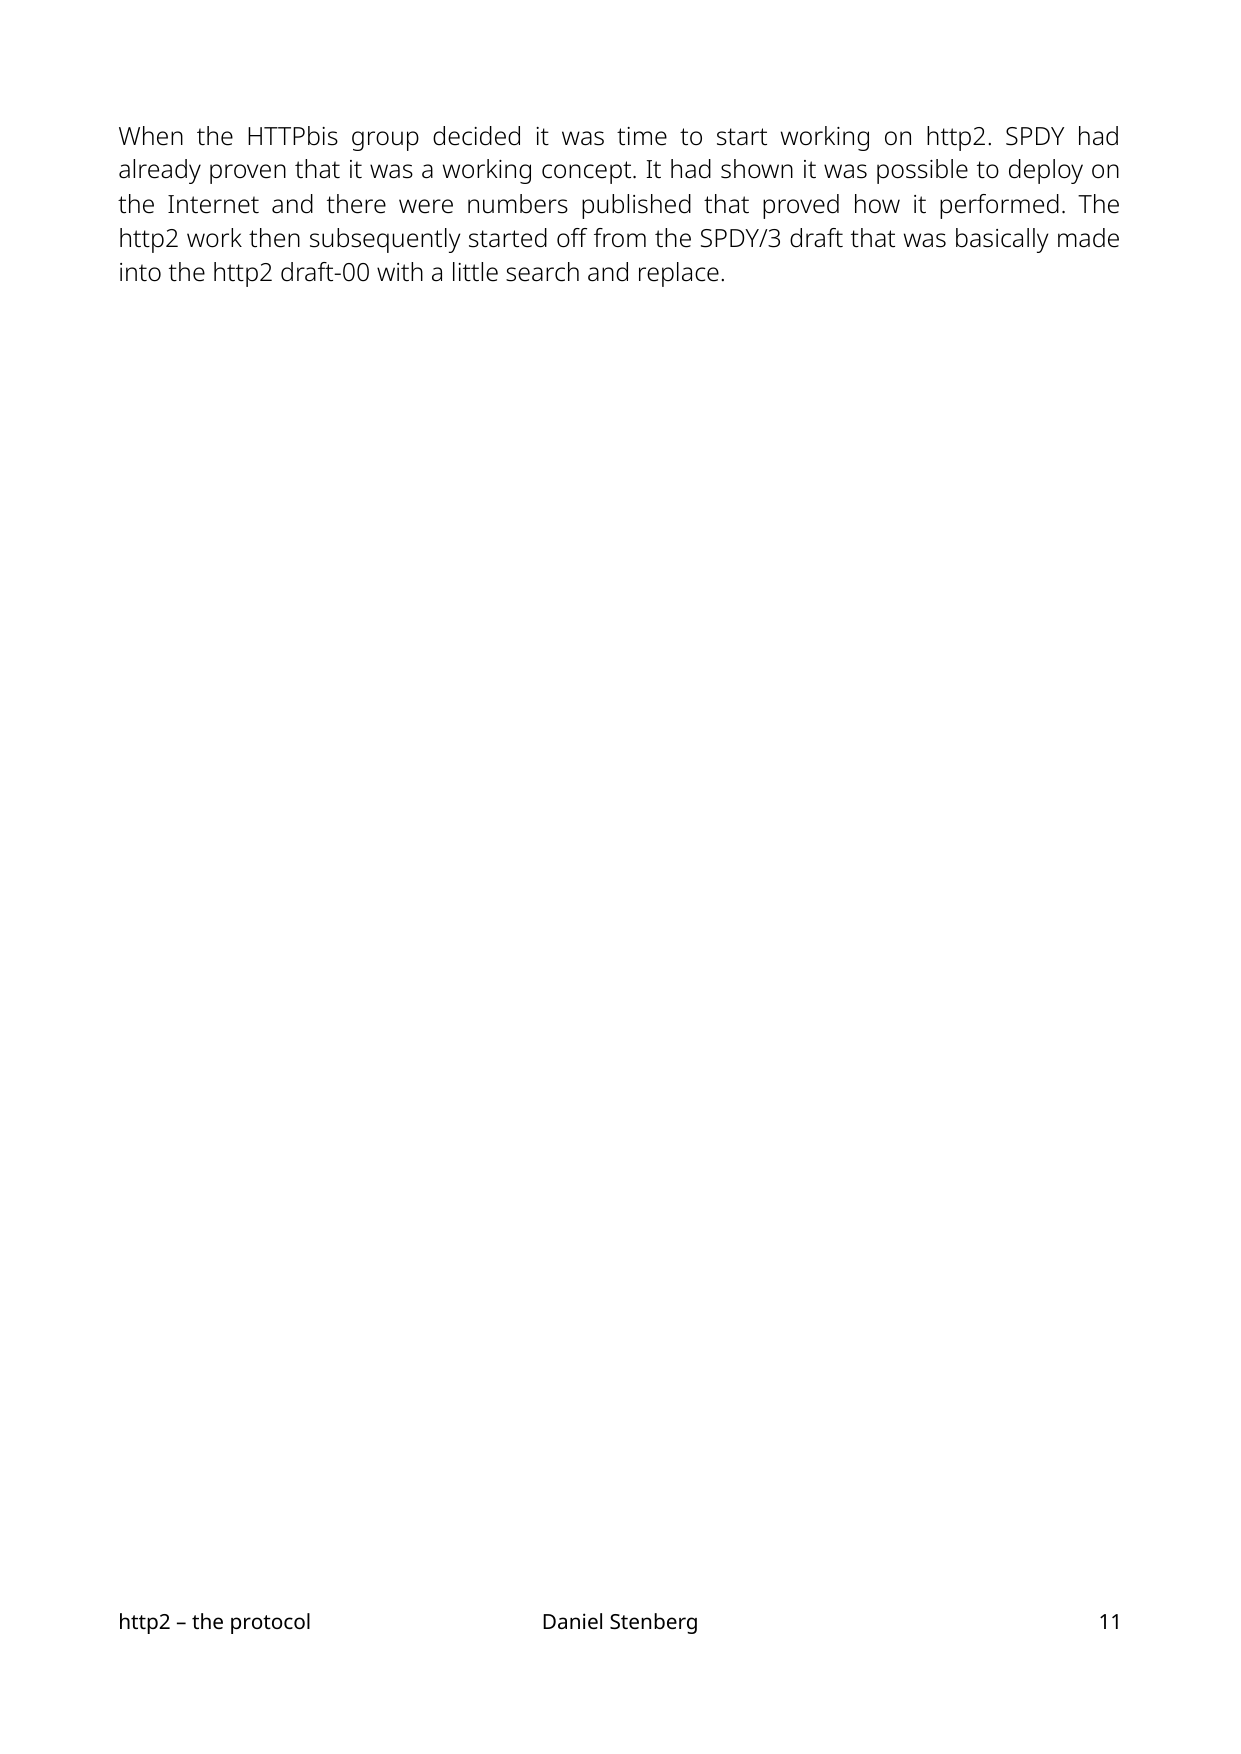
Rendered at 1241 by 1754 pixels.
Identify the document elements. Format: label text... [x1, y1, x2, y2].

text When the HTTPbis group decided it was time to start working on http2. SPDY had already proven that it was a working concept. It had shown it was possible to deploy on the Internet and there were numbers published that proved how it performed. The http2 work then subsequently started off from the SPDY/3 draft that was basically made into the http2 draft-00 with a little search and replace. [118, 118, 1122, 288]
